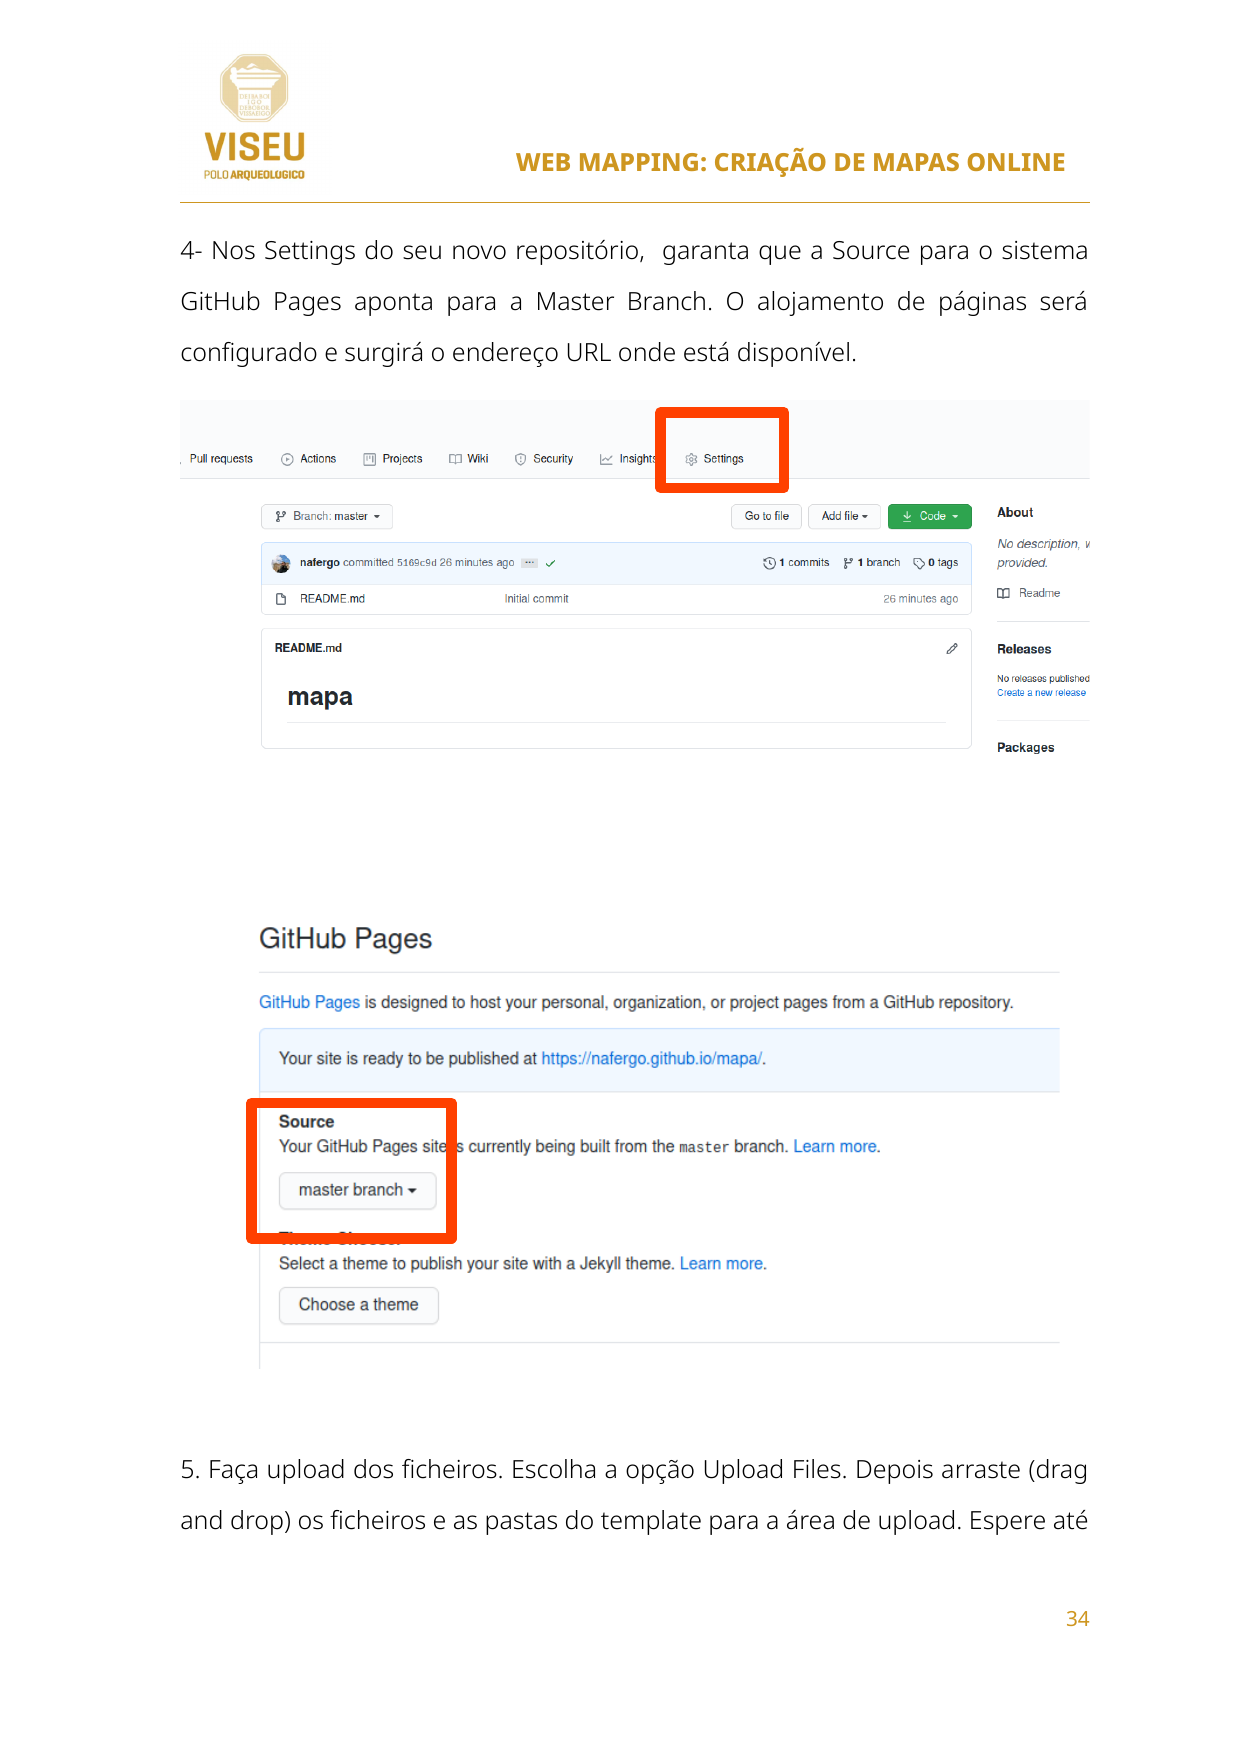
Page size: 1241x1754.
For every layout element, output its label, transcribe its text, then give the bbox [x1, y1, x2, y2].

text 4- Nos Settings do seu novo repositório, garanta que a Source para o sistema GitHub Pages aponta para a Master Branch. O alojamento de páginas será configurado e surgirá o endereço URL onde está disponível. [180, 232, 1090, 368]
picture [210, 892, 1060, 1369]
text 5. Faça upload dos ficheiros. Escolha a opção Upload Files. Depois arraste (drag and drop) os ficheiros e as pastas do template para a área de upload. Espere até [180, 1451, 1090, 1536]
picture [180, 400, 1090, 756]
